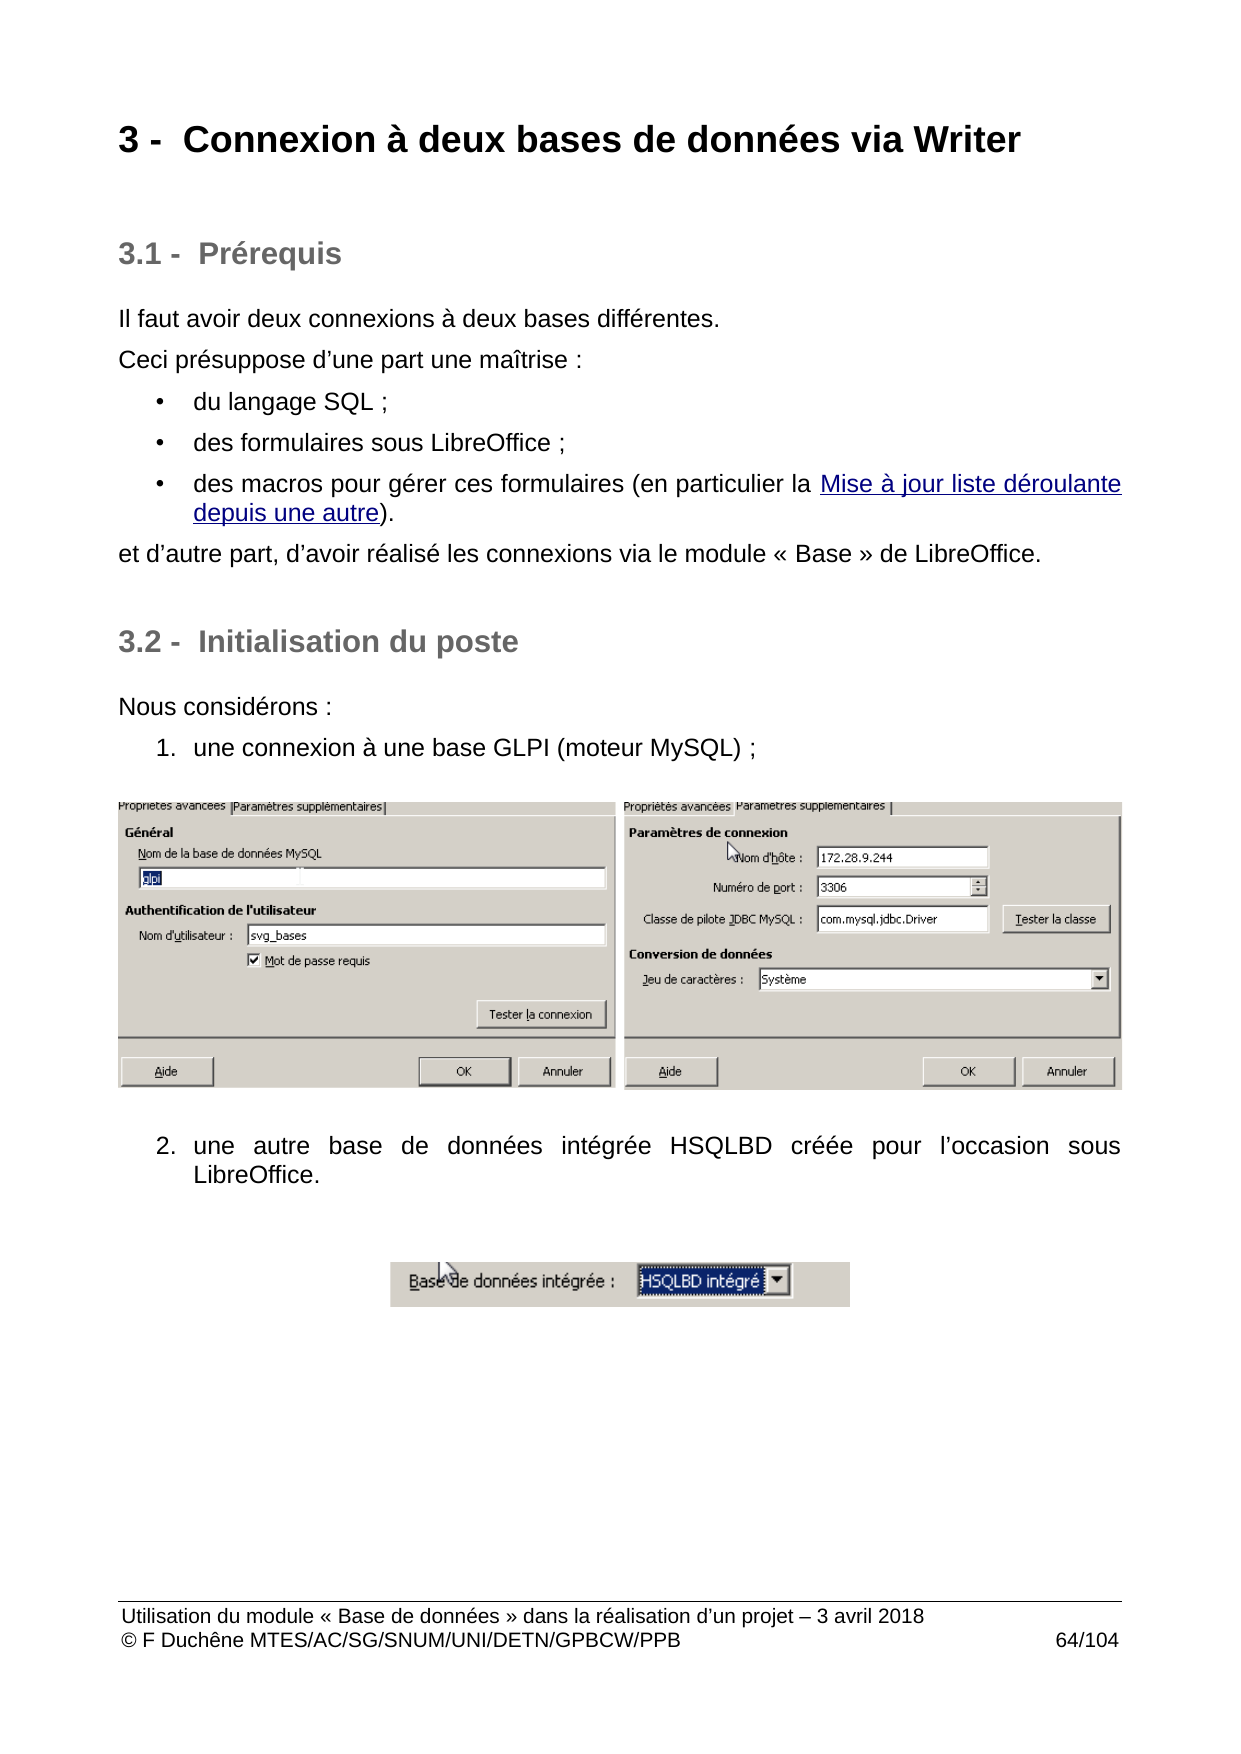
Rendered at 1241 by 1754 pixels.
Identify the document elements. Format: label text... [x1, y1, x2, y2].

list une connexion à une base GLPI (moteur MySQL) ; [156, 733, 1122, 762]
picture [390, 1262, 850, 1307]
picture [118, 802, 1123, 1090]
subtitle Prérequis [118, 235, 1122, 271]
list des macros pour gérer ces formulaires (en particulier la Mise à jour liste déroulante depuis une autre). [156, 469, 1122, 527]
subtitle Connexion à deux bases de données via Writer [118, 117, 1122, 160]
text et d’autre part, d’avoir réalisé les connexions via le module « Base » de LibreOffice. [118, 539, 1122, 568]
list des formulaires sous LibreOffice ; [156, 428, 1122, 457]
subtitle Initialisation du poste [118, 623, 1122, 658]
text Il faut avoir deux connexions à deux bases différentes. [118, 304, 1122, 333]
text Nous considérons : [118, 692, 1122, 720]
list du langage SQL ; [156, 387, 1122, 415]
text Ceci présuppose d’une part une maîtrise : [118, 345, 1122, 374]
list une autre base de données intégrée HSQLBD créée pour l’occasion sous LibreOffice. [156, 1131, 1122, 1189]
